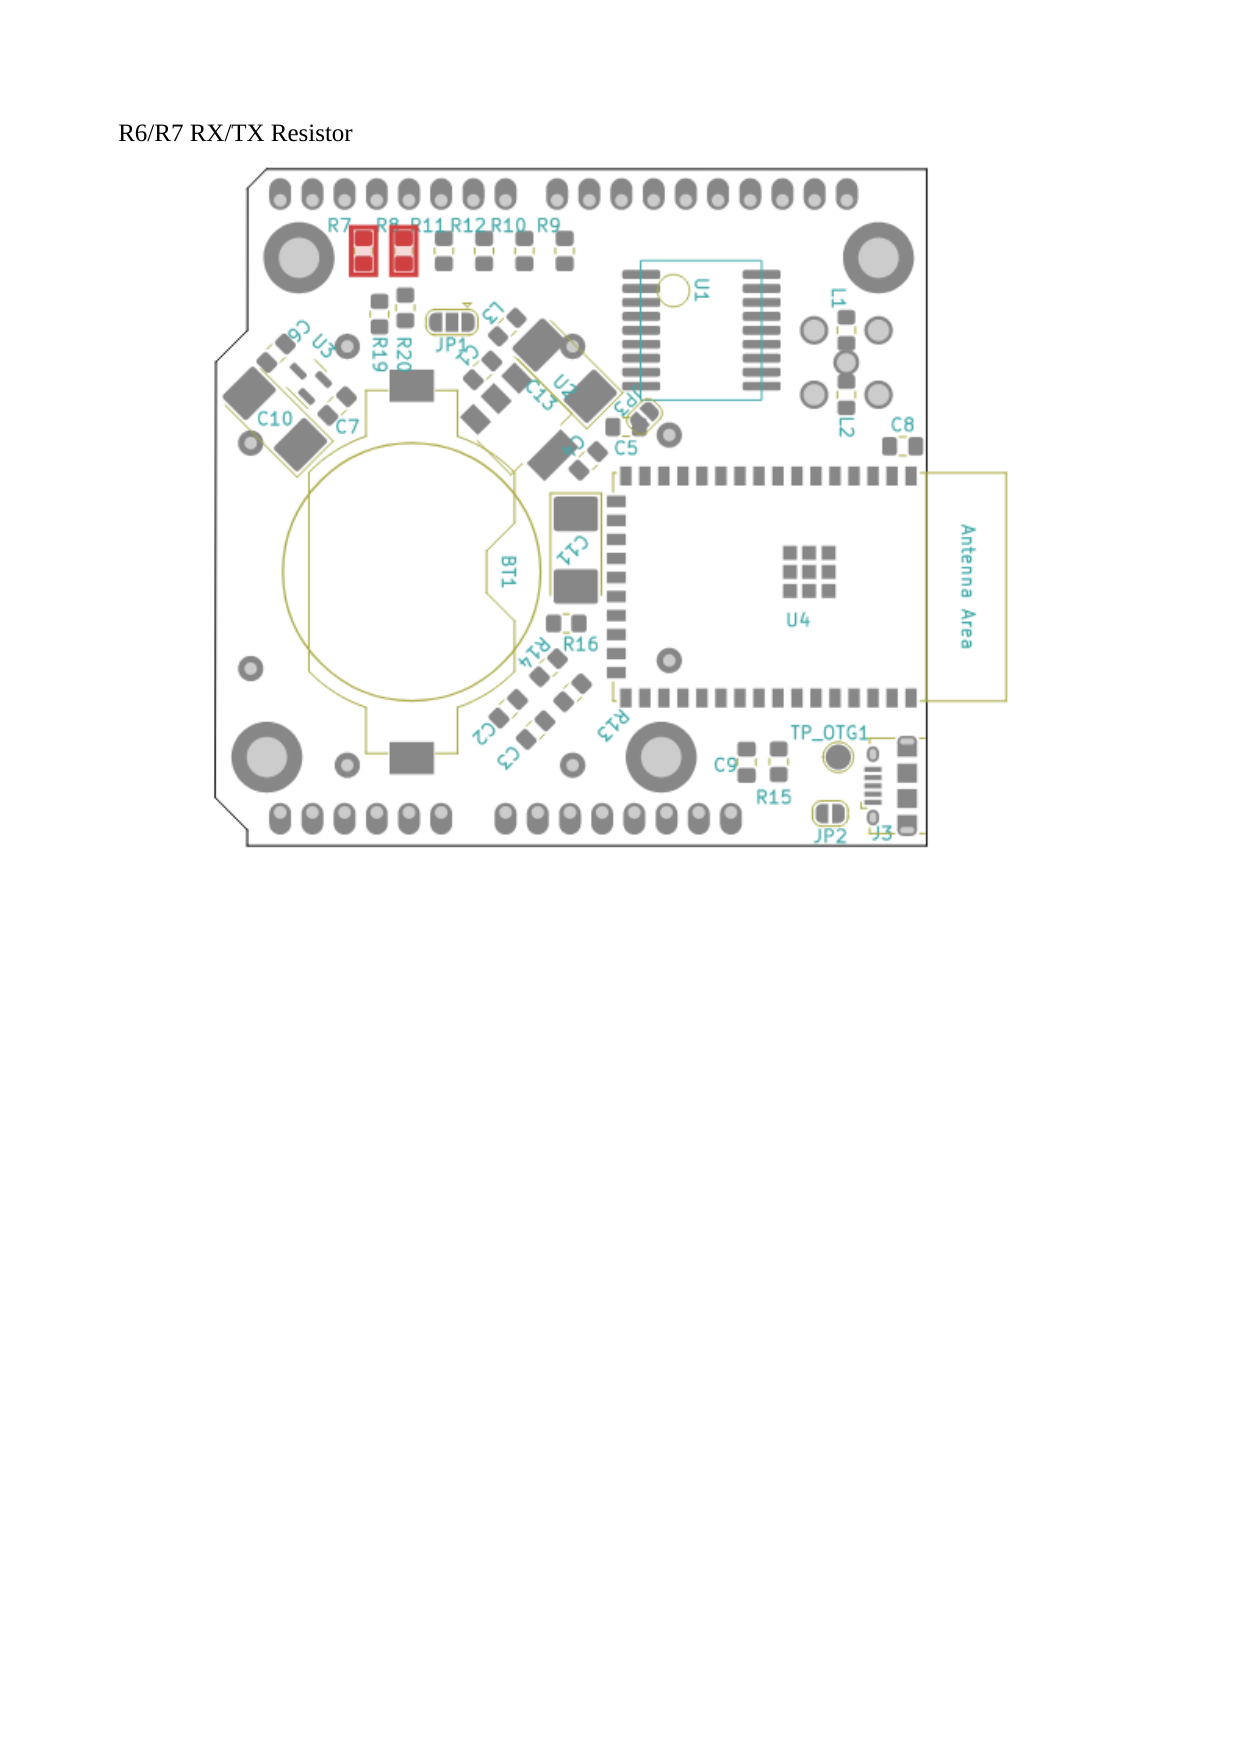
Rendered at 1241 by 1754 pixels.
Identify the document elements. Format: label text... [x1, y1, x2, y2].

picture [199, 165, 1042, 852]
text R6/R7 RX/TX Resistor [118, 118, 1122, 147]
